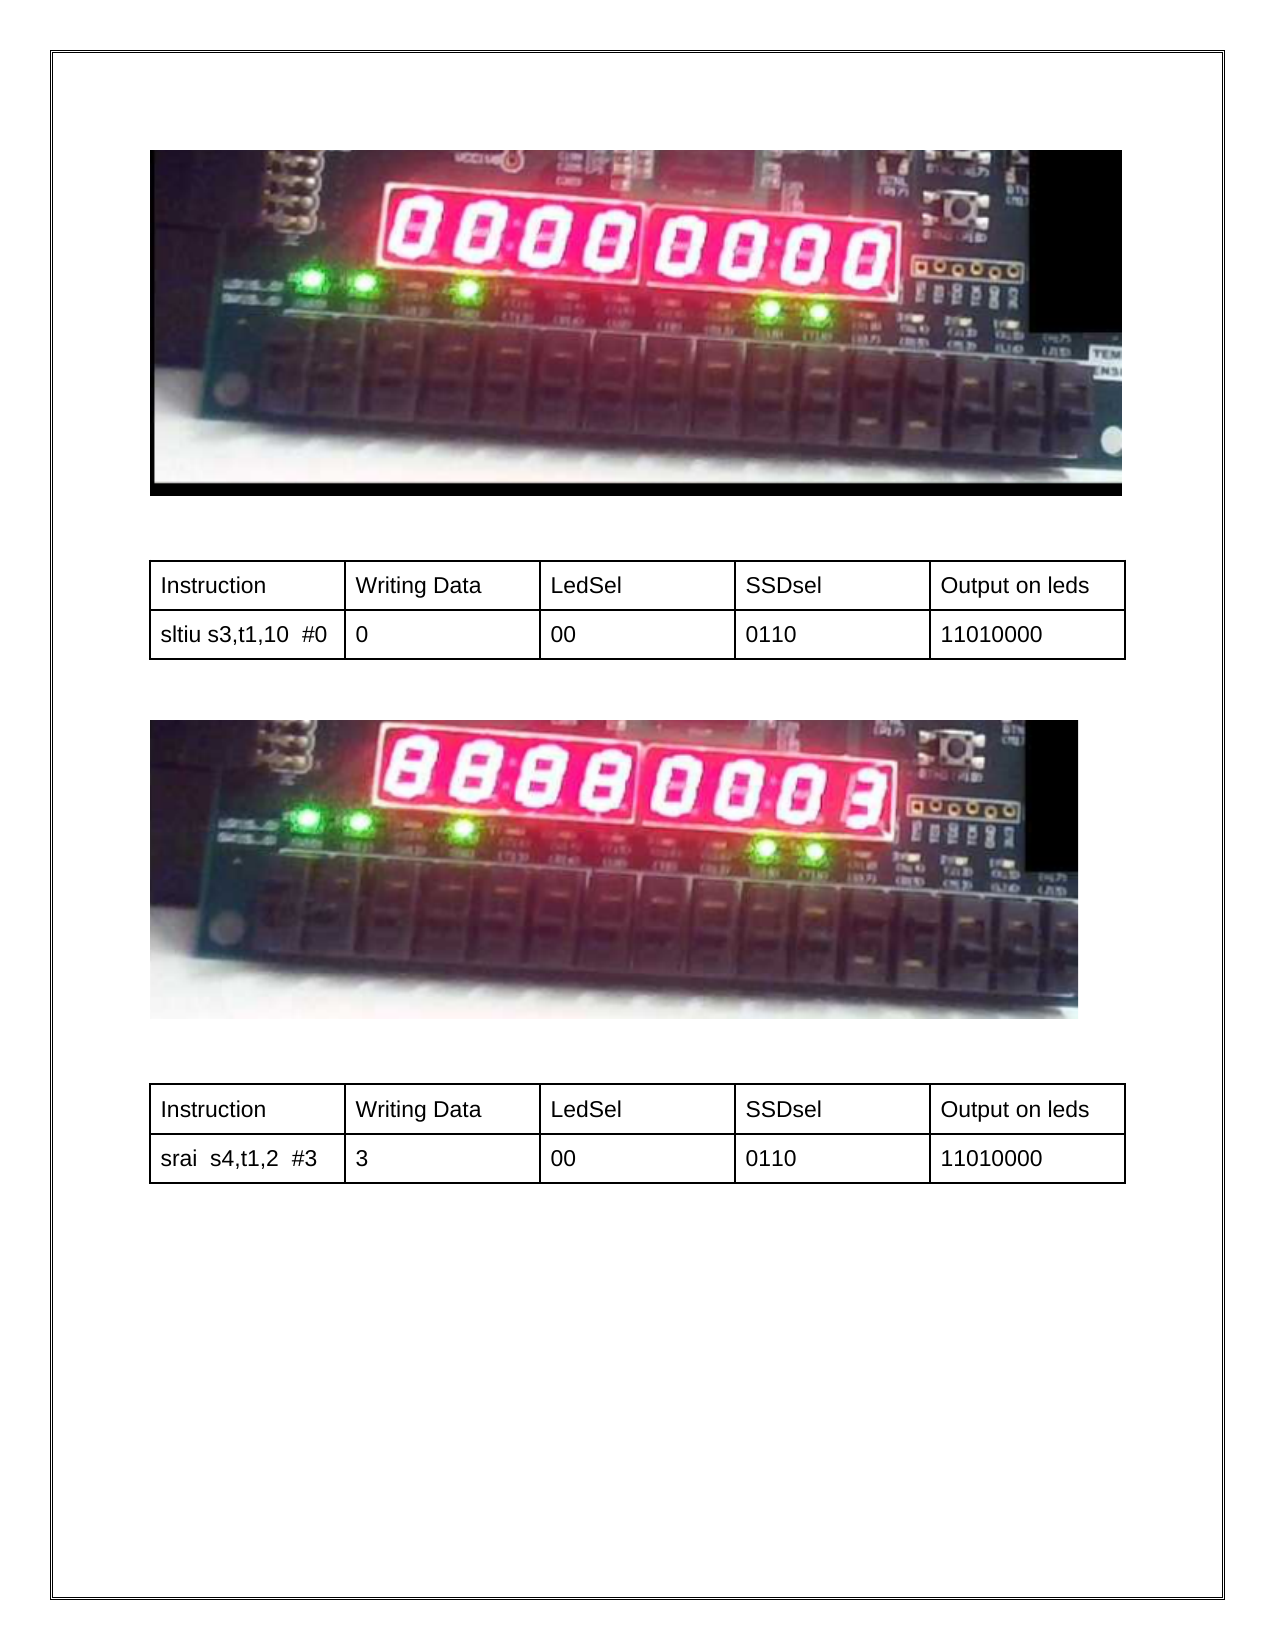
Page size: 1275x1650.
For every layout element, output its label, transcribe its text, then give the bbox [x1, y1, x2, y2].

table_cell sltiu s3,t1,10 #0 [151, 611, 344, 658]
picture [150, 720, 1079, 1019]
table_header LedSel [541, 562, 734, 609]
table_cell 11010000 [931, 611, 1124, 658]
table_cell srai s4,t1,2 #3 [151, 1135, 344, 1182]
table_header Writing Data [346, 562, 539, 609]
table_cell 3 [346, 1135, 539, 1182]
table_header Output on leds [931, 1085, 1124, 1133]
table_header Instruction [151, 562, 344, 609]
table_header LedSel [541, 1085, 734, 1133]
table_cell 00 [541, 611, 734, 658]
table_header SSDsel [736, 1085, 929, 1133]
table_header SSDsel [736, 562, 929, 609]
table_cell 0 [346, 611, 539, 658]
table_header Instruction [151, 1085, 344, 1133]
table_cell 0110 [736, 1135, 929, 1182]
picture [150, 150, 1122, 496]
table_header Writing Data [346, 1085, 539, 1133]
table_cell 11010000 [931, 1135, 1124, 1182]
table_header Output on leds [931, 562, 1124, 609]
table_cell 0110 [736, 611, 929, 658]
table_cell 00 [541, 1135, 734, 1182]
